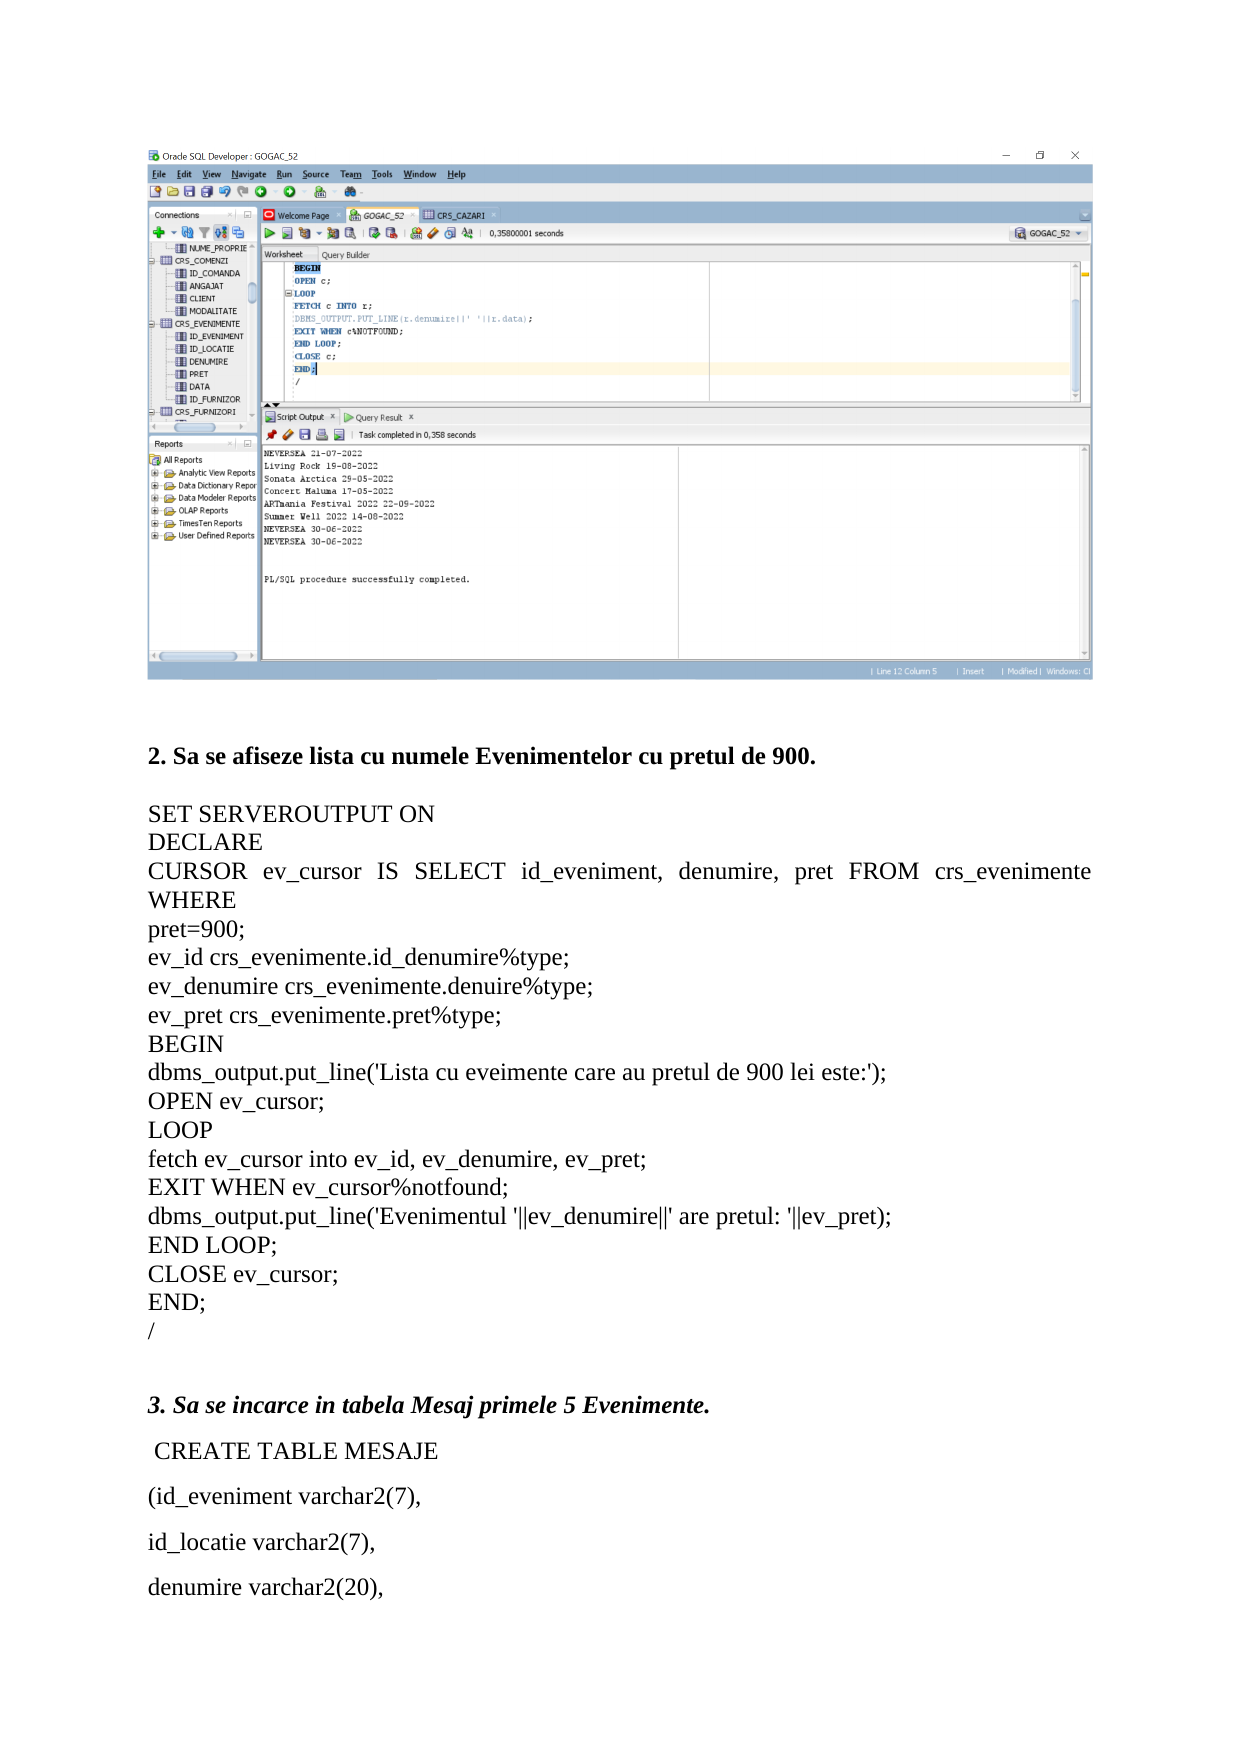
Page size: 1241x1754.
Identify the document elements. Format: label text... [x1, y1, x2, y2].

text OPEN ev_cursor; [148, 1086, 1093, 1115]
text ev_pret crs_evenimente.pret%type; [148, 1000, 1093, 1029]
text (id_eveniment varchar2(7), [148, 1481, 1093, 1510]
text EXIT WHEN ev_cursor%notfound; [148, 1172, 1093, 1201]
text dbms_output.put_line('Lista cu eveimente care au pretul de 900 lei este:'); [148, 1057, 1093, 1086]
text denumire varchar2(20), [148, 1572, 1093, 1601]
text BEGIN [148, 1029, 1093, 1057]
text CLOSE ev_cursor; [148, 1259, 1093, 1287]
text DECLARE [148, 827, 1093, 856]
text SET SERVEROUTPUT ON [148, 799, 1093, 827]
text CURSOR ev_cursor IS SELECT id_eveniment, denumire, pret FROM crs_evenimente WHERE [148, 856, 1093, 914]
text END LOOP; [148, 1230, 1093, 1259]
text id_locatie varchar2(7), [148, 1527, 1093, 1555]
text CREATE TABLE MESAJE [148, 1436, 1093, 1464]
text 2. Sa se afiseze lista cu numele Evenimentelor cu pretul de 900. [148, 741, 1093, 770]
text ev_denumire crs_evenimente.denuire%type; [148, 971, 1093, 1000]
text LOOP [148, 1115, 1093, 1144]
text ev_id crs_evenimente.id_denumire%type; [148, 942, 1093, 971]
text 3. Sa se incarce in tabela Mesaj primele 5 Evenimente. [148, 1390, 1093, 1419]
text END; [148, 1287, 1093, 1316]
text / [148, 1316, 1093, 1345]
text dbms_output.put_line('Evenimentul '||ev_denumire||' are pretul: '||ev_pret); [148, 1201, 1093, 1230]
text pret=900; [148, 914, 1093, 942]
text fetch ev_cursor into ev_id, ev_denumire, ev_pret; [148, 1144, 1093, 1172]
